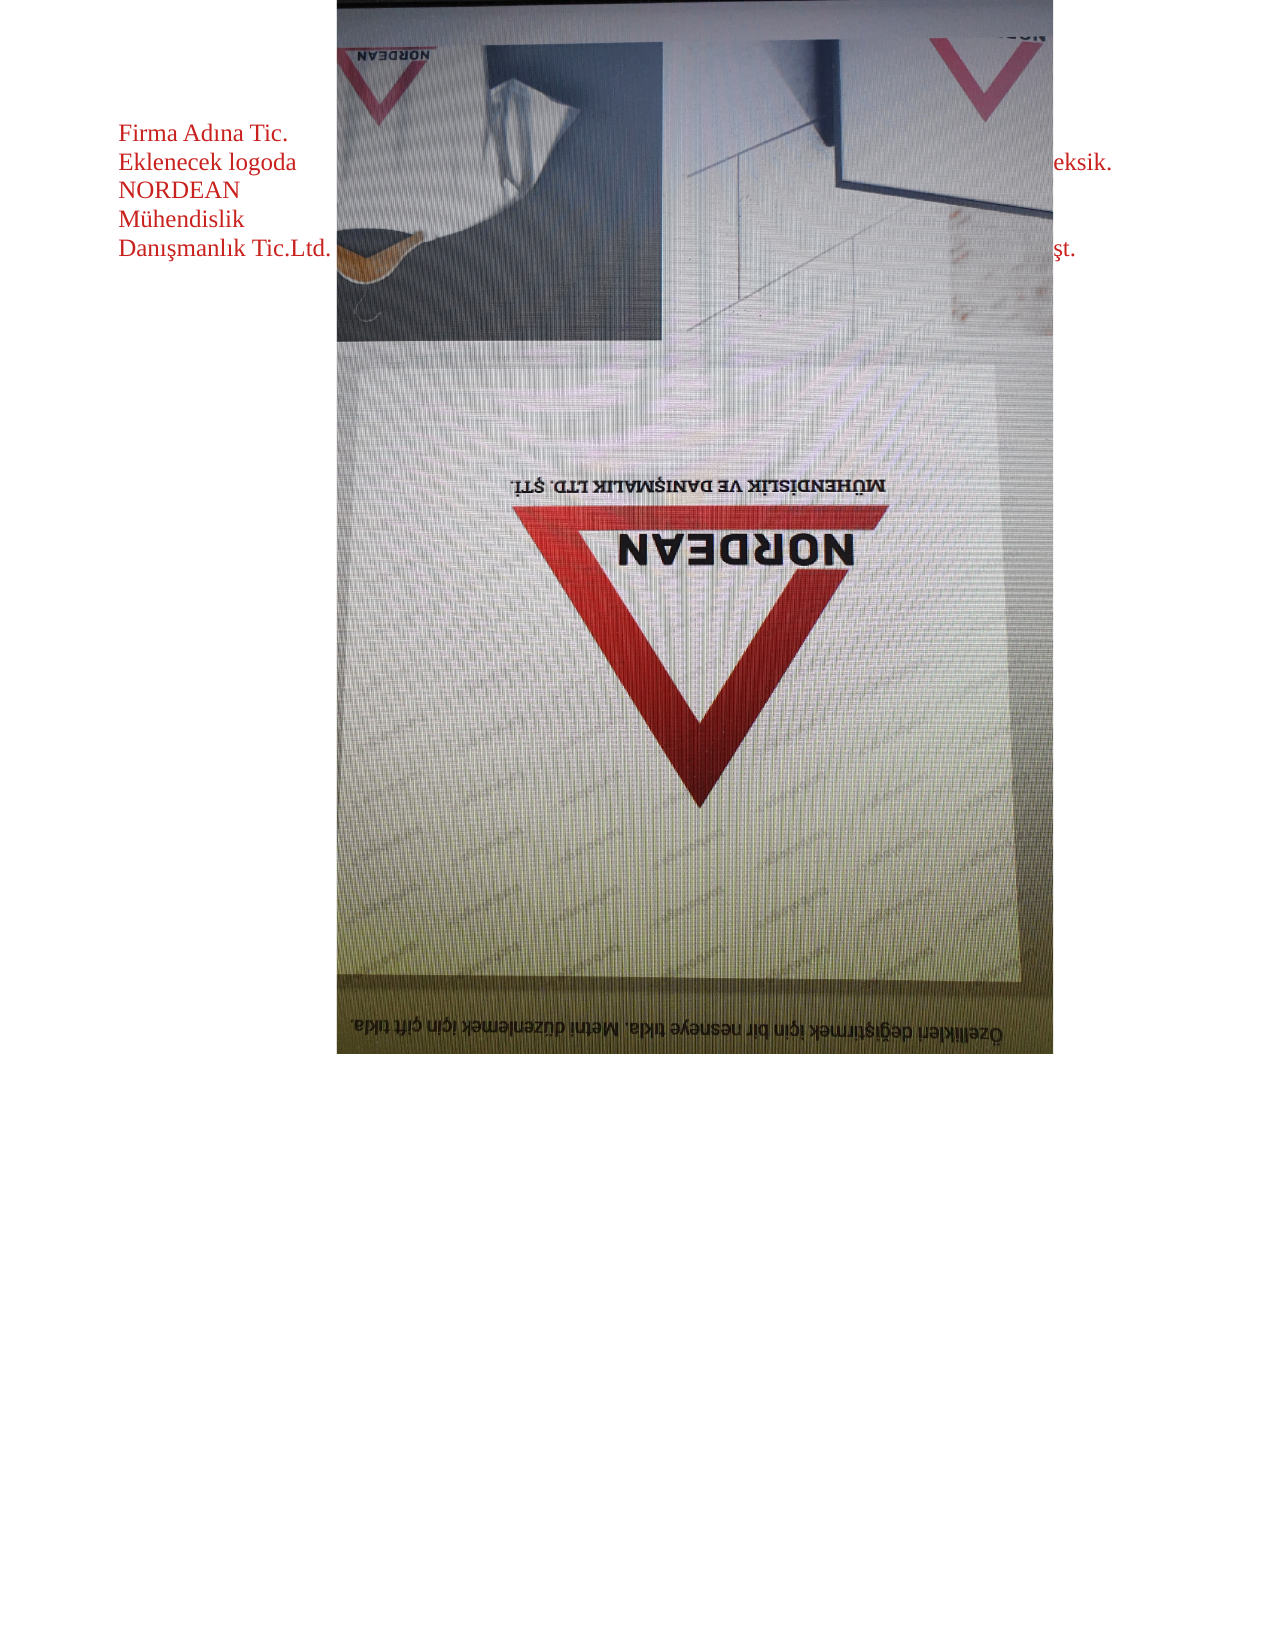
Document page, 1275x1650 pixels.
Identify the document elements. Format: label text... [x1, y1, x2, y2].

text Firma Adına Tic. Eklenecek logoda eksik. NORDEAN Mühendislik Danışmanlık Tic.Ltd. şt. [118, 118, 336, 262]
text Firma Adına Tic. Eklenecek logoda eksik. NORDEAN Mühendislik Danışmanlık Tic.Ltd. şt. [1054, 118, 1157, 262]
